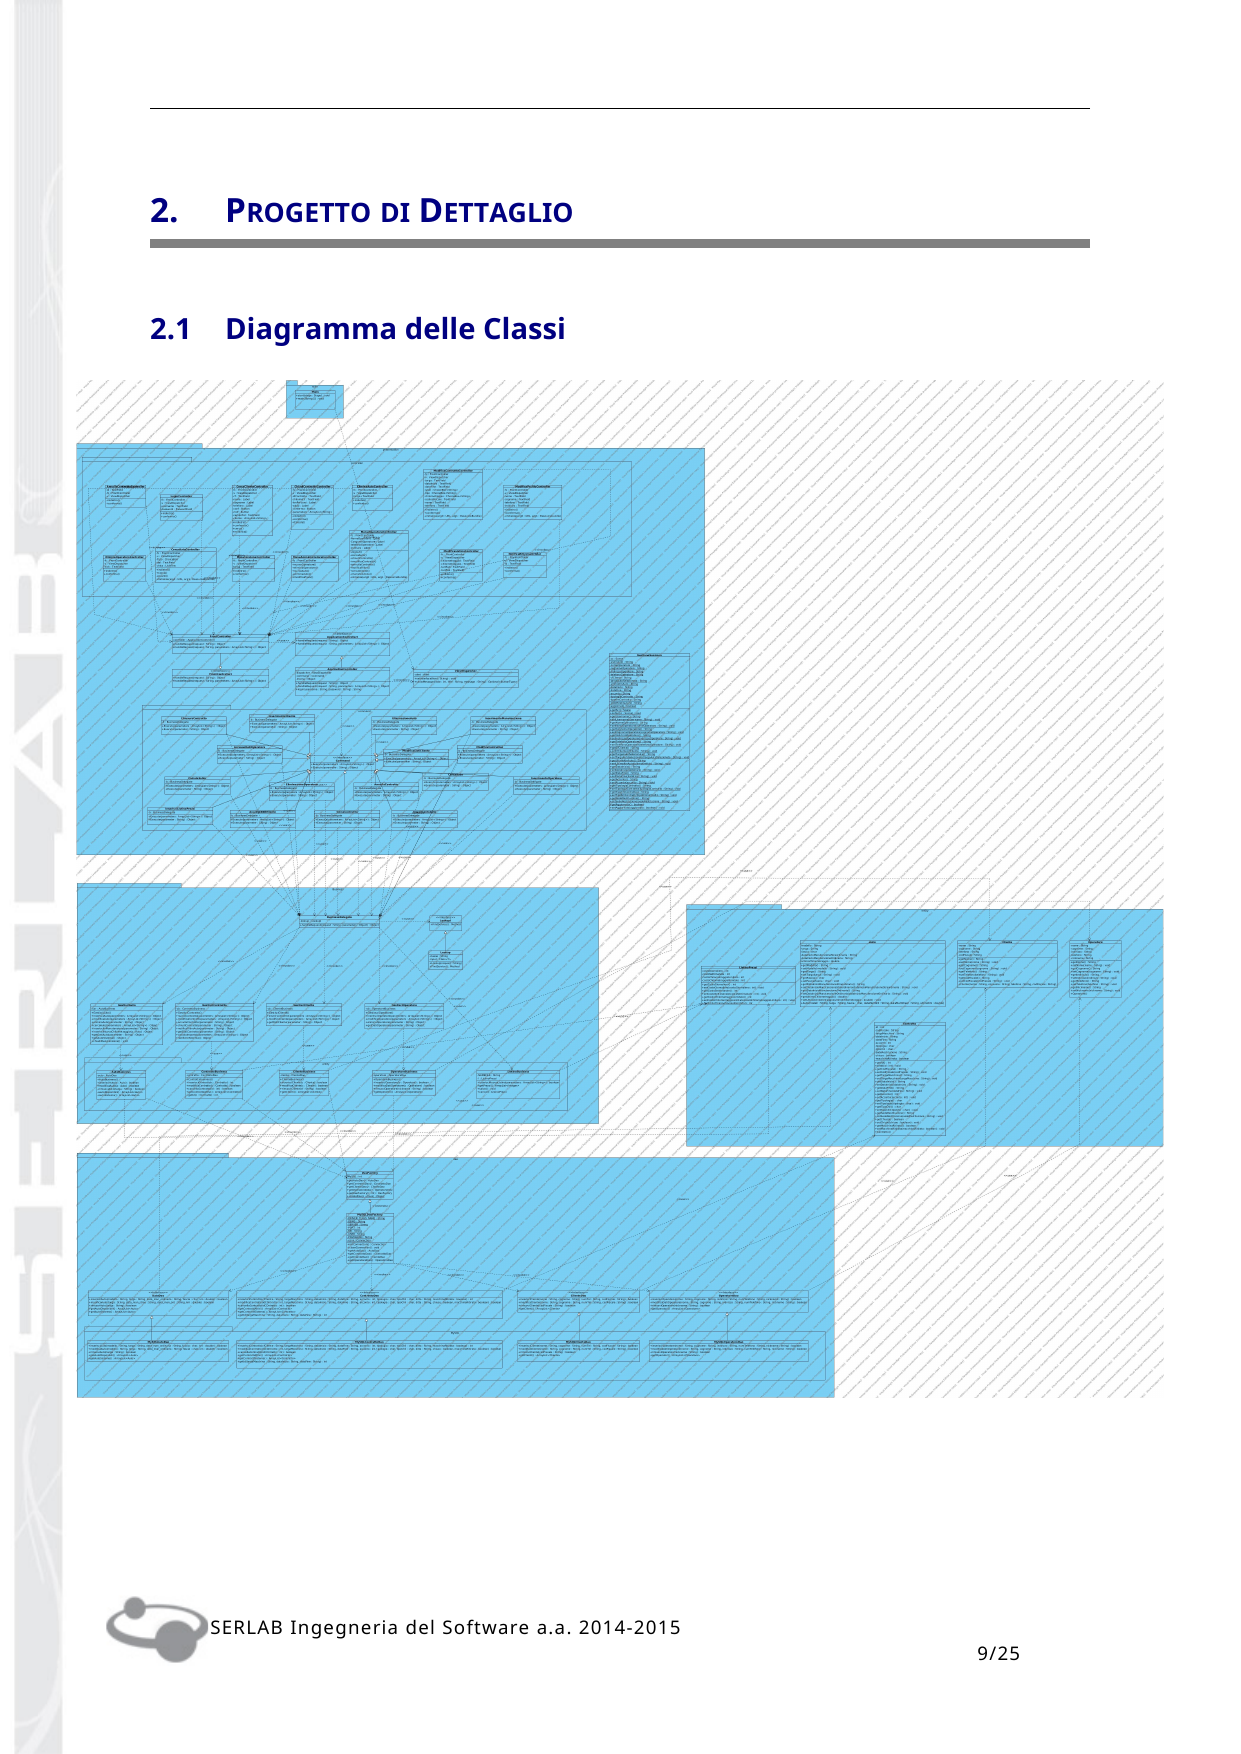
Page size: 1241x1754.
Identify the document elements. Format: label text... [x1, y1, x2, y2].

picture [76, 380, 1164, 1398]
subtitle Progetto di Dettaglio [150, 187, 1090, 239]
subtitle Diagramma delle Classi [150, 308, 1090, 348]
picture [0, 0, 71, 1754]
picture [94, 1595, 209, 1666]
